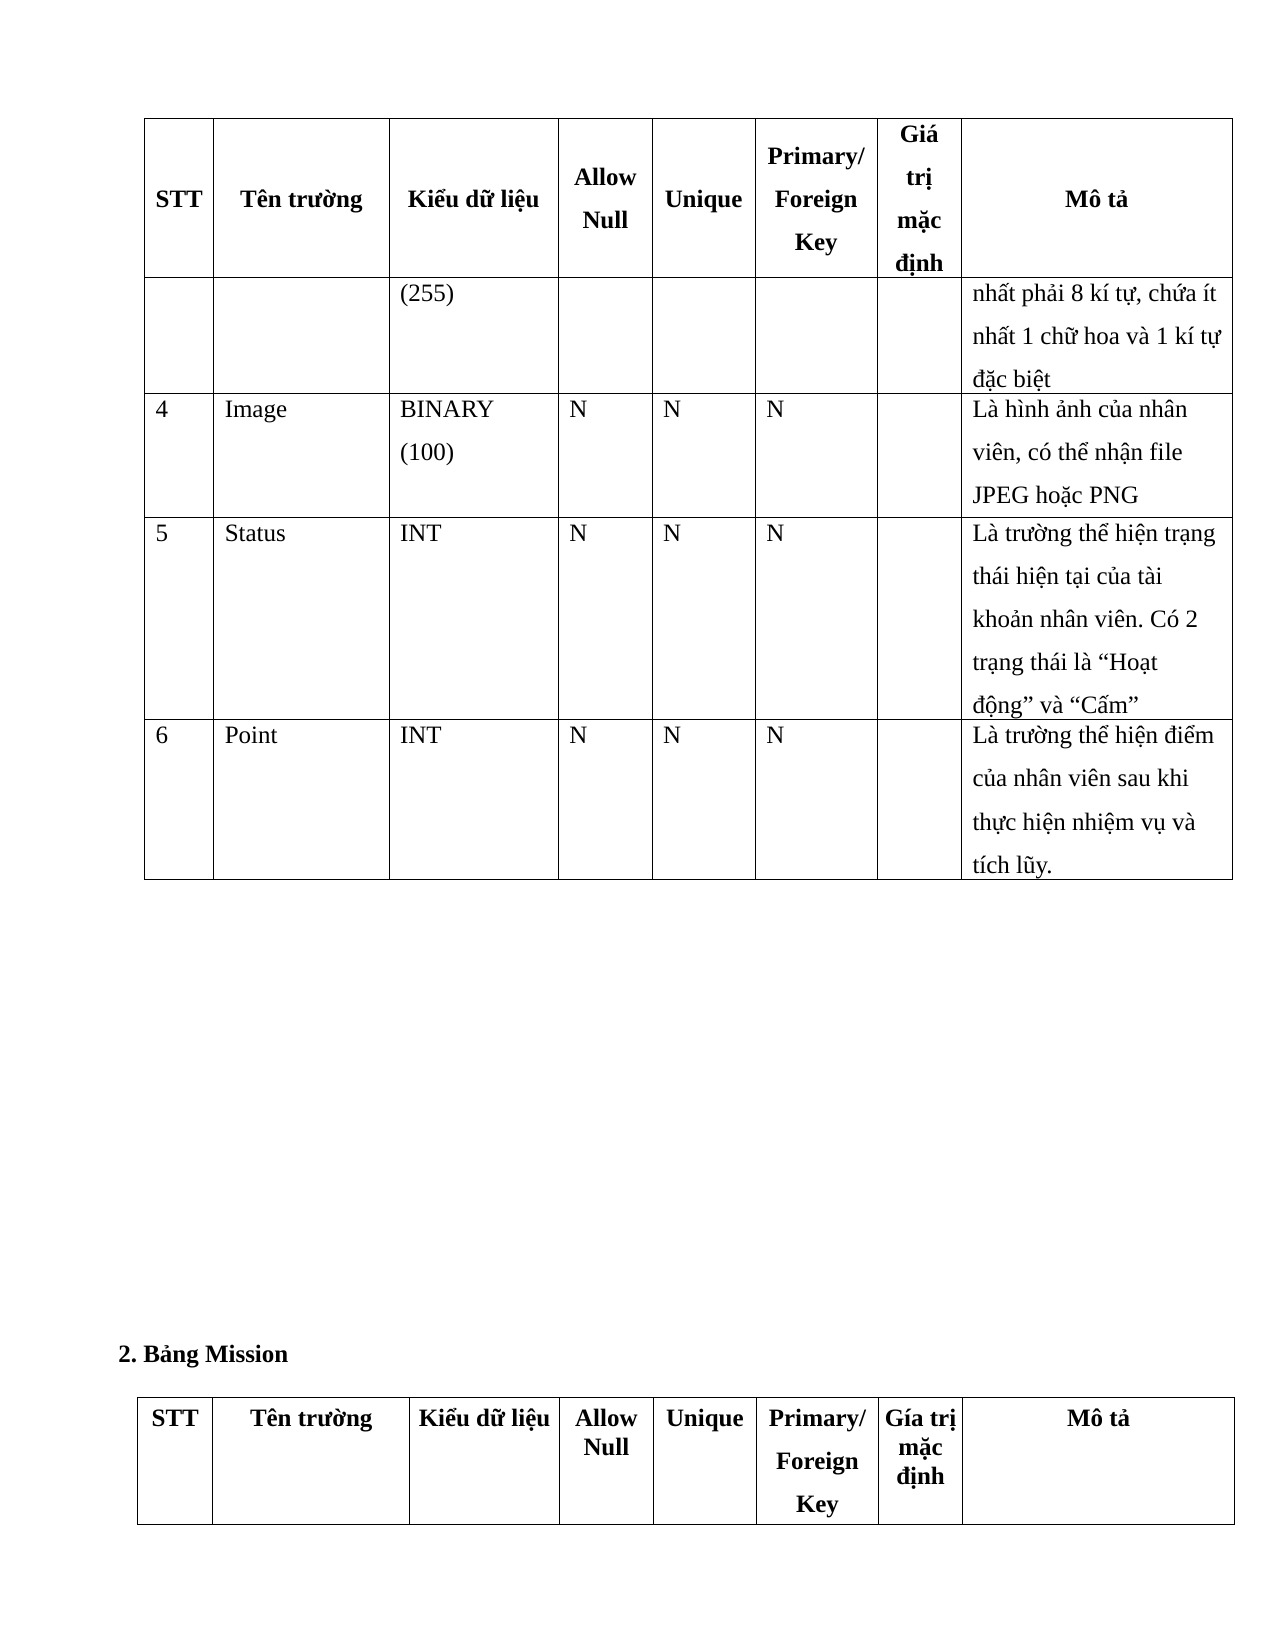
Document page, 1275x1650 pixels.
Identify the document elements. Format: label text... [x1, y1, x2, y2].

table_cell [756, 278, 877, 393]
table_cell N [653, 394, 755, 517]
table_header Mô tả [963, 1398, 1234, 1524]
table_cell Là trường thể hiện điểm của nhân viên sau khi thực hiện nhiệm vụ và tích lũy. [962, 720, 1232, 878]
table_header Primary/Foreign Key [757, 1398, 878, 1524]
table_header Mô tả [962, 119, 1232, 277]
table_cell [878, 518, 961, 719]
table_cell Point [214, 720, 389, 878]
table_header Unique [653, 119, 755, 277]
table_cell (255) [390, 278, 558, 393]
table_cell [214, 278, 389, 393]
table_header Allow Null [560, 1398, 653, 1524]
table_cell N [653, 720, 755, 878]
table_header Kiểu dữ liệu [390, 119, 558, 277]
table_header Tên trường [213, 1398, 409, 1524]
table_cell BINARY (100) [390, 394, 558, 517]
table_cell N [756, 394, 877, 517]
table_cell 5 [145, 518, 213, 719]
table_cell N [559, 720, 652, 878]
table_header STT [138, 1398, 212, 1524]
table_cell N [756, 518, 877, 719]
table_header Gía trị mặc định [879, 1398, 962, 1524]
table_header Giá trị mặc định [878, 119, 961, 277]
table_cell Là trường thể hiện trạng thái hiện tại của tài khoản nhân viên. Có 2 trạng thái là “Hoạt động” và “Cấm” [962, 518, 1232, 719]
table_cell Status [214, 518, 389, 719]
table_header STT [145, 119, 213, 277]
table_header Primary/Foreign Key [756, 119, 877, 277]
table_cell Là hình ảnh của nhân viên, có thể nhận file JPEG hoặc PNG [962, 394, 1232, 517]
table_cell [559, 278, 652, 393]
table_cell 6 [145, 720, 213, 878]
table_cell INT [390, 720, 558, 878]
table_cell [653, 278, 755, 393]
text 2. Bảng Mission [118, 1339, 1157, 1368]
table_header Kiểu dữ liệu [410, 1398, 559, 1524]
table_header Allow Null [559, 119, 652, 277]
table_cell [878, 394, 961, 517]
table_cell N [756, 720, 877, 878]
table_cell [878, 278, 961, 393]
table_header Unique [654, 1398, 756, 1524]
table_cell nhất phải 8 kí tự, chứa ít nhất 1 chữ hoa và 1 kí tự đặc biệt [962, 278, 1232, 393]
table_cell N [559, 518, 652, 719]
table_header Tên trường [214, 119, 389, 277]
table_cell N [653, 518, 755, 719]
table_cell [145, 278, 213, 393]
table_cell N [559, 394, 652, 517]
table_cell INT [390, 518, 558, 719]
table_cell Image [214, 394, 389, 517]
table_cell [878, 720, 961, 878]
table_cell 4 [145, 394, 213, 517]
